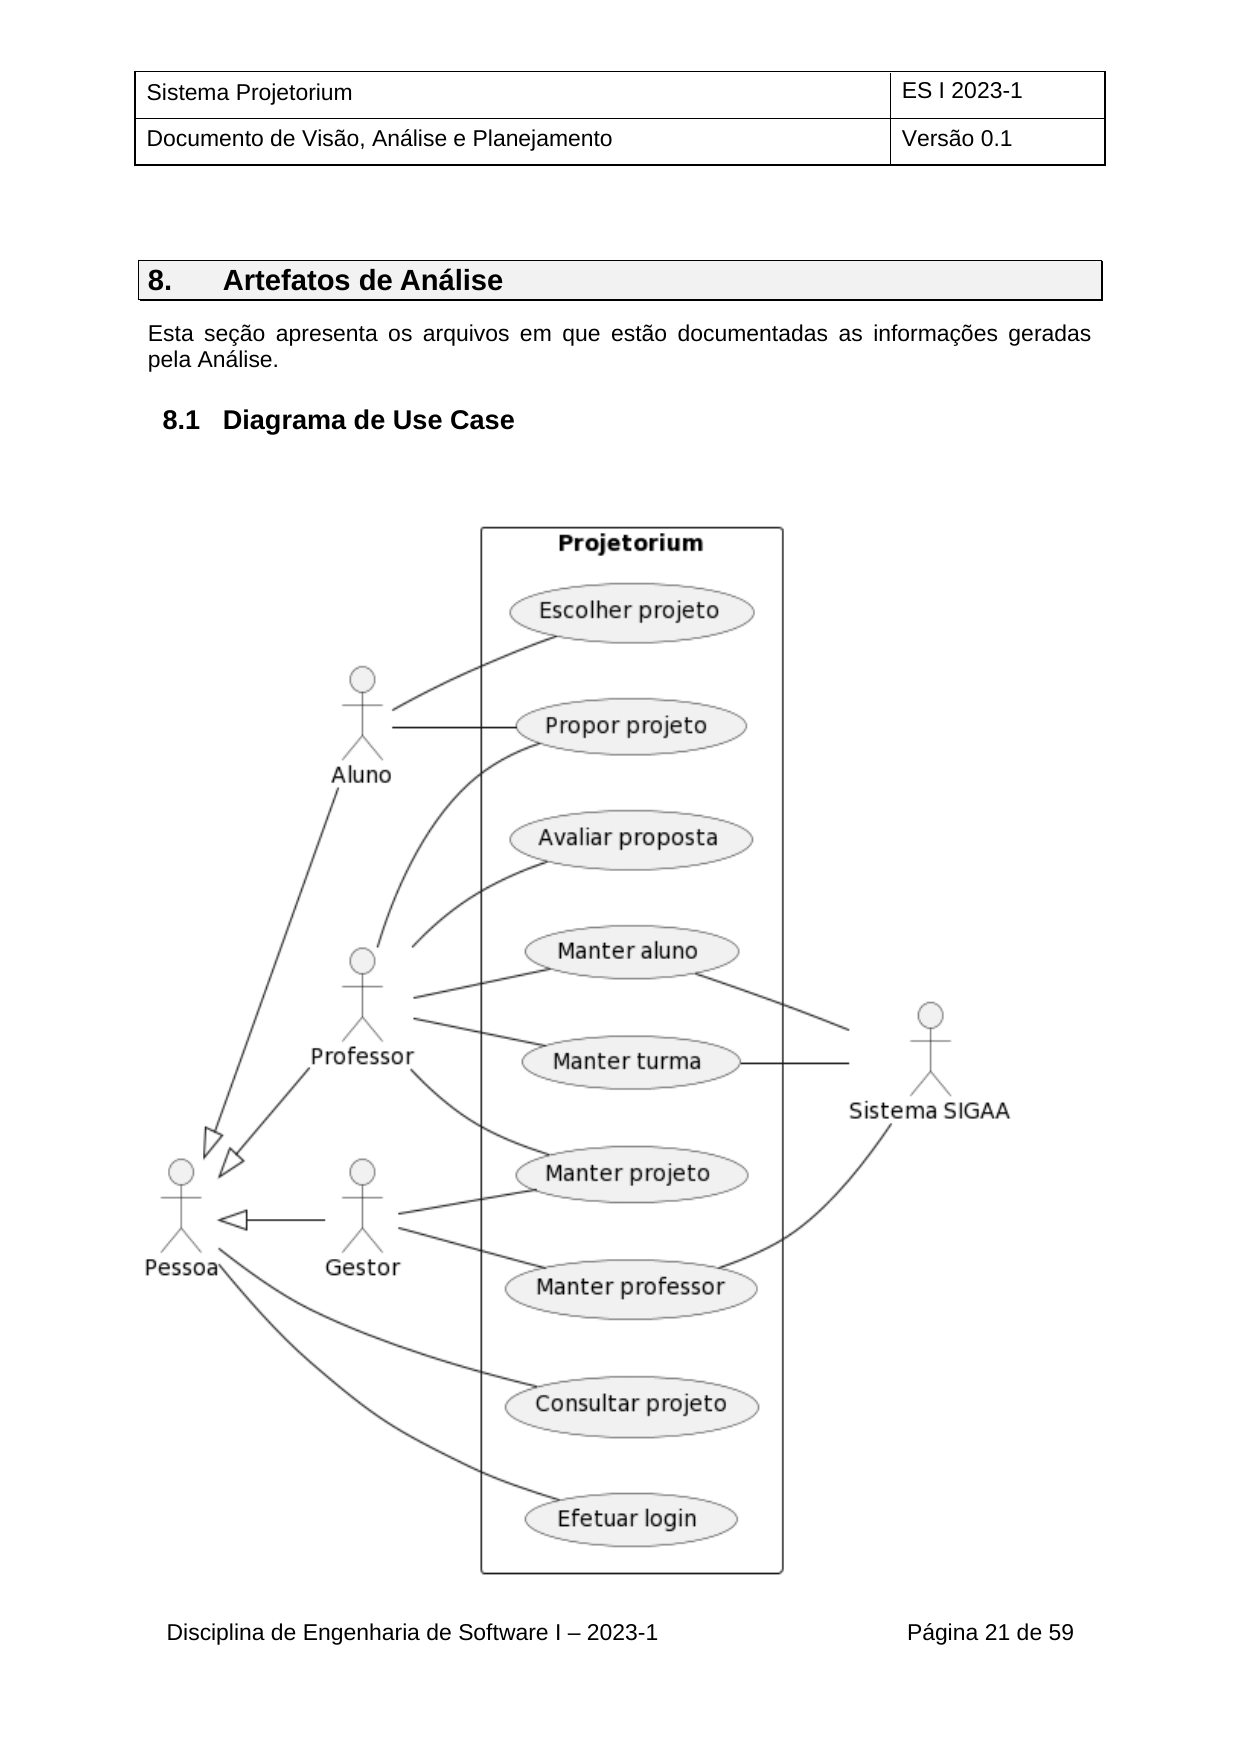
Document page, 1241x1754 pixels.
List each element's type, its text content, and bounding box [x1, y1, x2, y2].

text Esta seção apresenta os arquivos em que estão documentadas as informações geradas pela Análise. [148, 320, 1092, 373]
picture [135, 516, 1020, 1581]
subtitle Artefatos de Análise [139, 261, 1101, 299]
subtitle Diagrama de Use Case [162, 404, 1092, 435]
